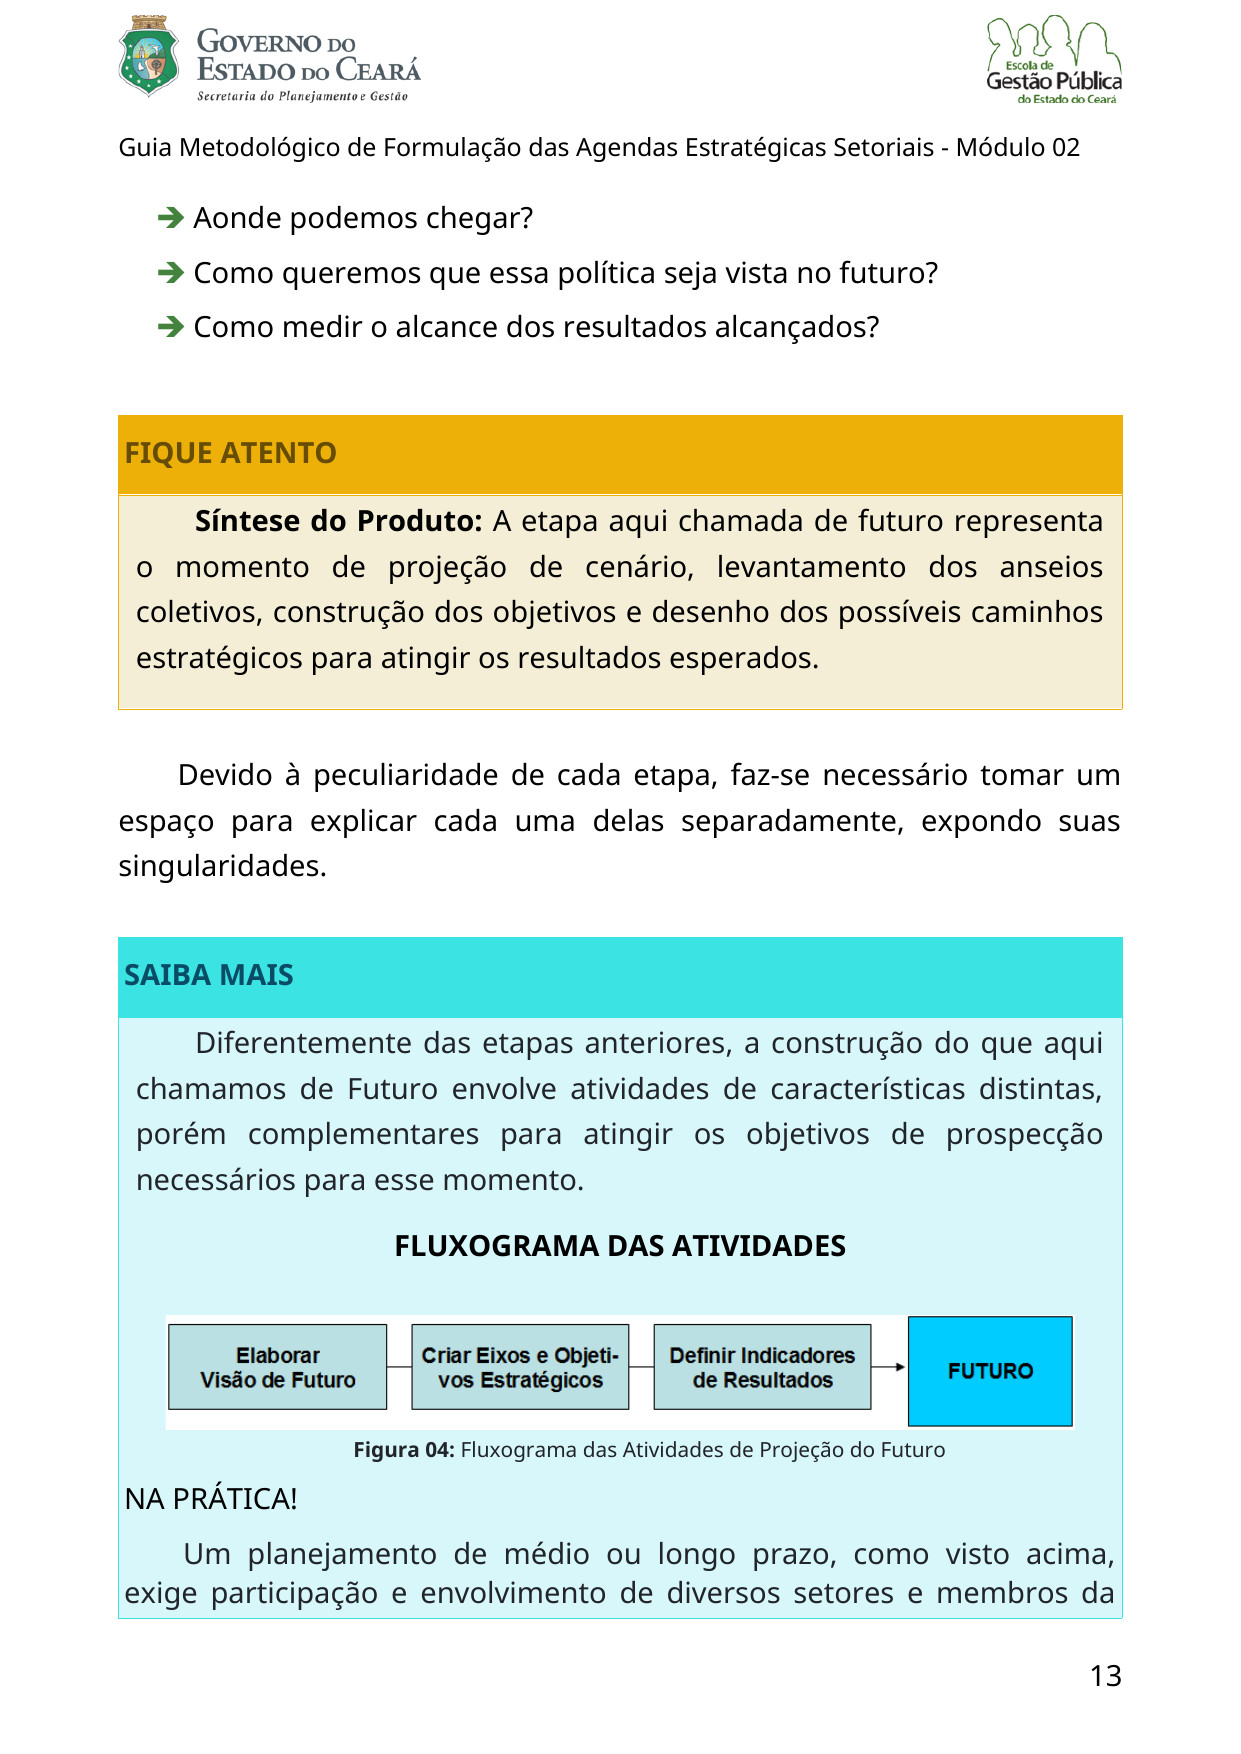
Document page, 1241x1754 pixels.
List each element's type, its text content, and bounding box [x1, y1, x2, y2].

table_cell Síntese do Produto: A etapa aqui chamada de futuro representa o momento de projeção de cenário, levantamento dos anseios coletivos, construção dos objetivos e desenho dos possíveis caminhos estratégicos para atingir os resultados esperados. [119, 496, 1122, 708]
list Aonde podemos chegar? [156, 198, 1122, 237]
list Como queremos que essa política seja vista no futuro? [156, 252, 1122, 292]
list Como medir o alcance dos resultados alcançados? [156, 306, 1122, 346]
picture [165, 1315, 1075, 1430]
table_header SAIBA MAIS [119, 938, 1122, 1017]
text Devido à peculiaridade de cada etapa, faz-se necessário tomar um espaço para explicar cada uma delas separadamente, expondo suas singularidades. [118, 754, 1122, 885]
table_header FIQUE ATENTO [119, 416, 1122, 494]
table_cell Diferentemente das etapas anteriores, a construção do que aqui chamamos de Futuro envolve atividades de características distintas, porém complementares para atingir os objetivos de prospecção necessários para esse momento. FLUXOGRAMA DAS ATIVIDADES Figura 04: Fluxograma das Atividades de Projeção do Futuro NA PRÁTICA! Um planejamento de médio ou longo prazo, como visto acima, exige participação e envolvimento de diversos setores e membros da [119, 1018, 1122, 1618]
picture [118, 15, 1122, 103]
